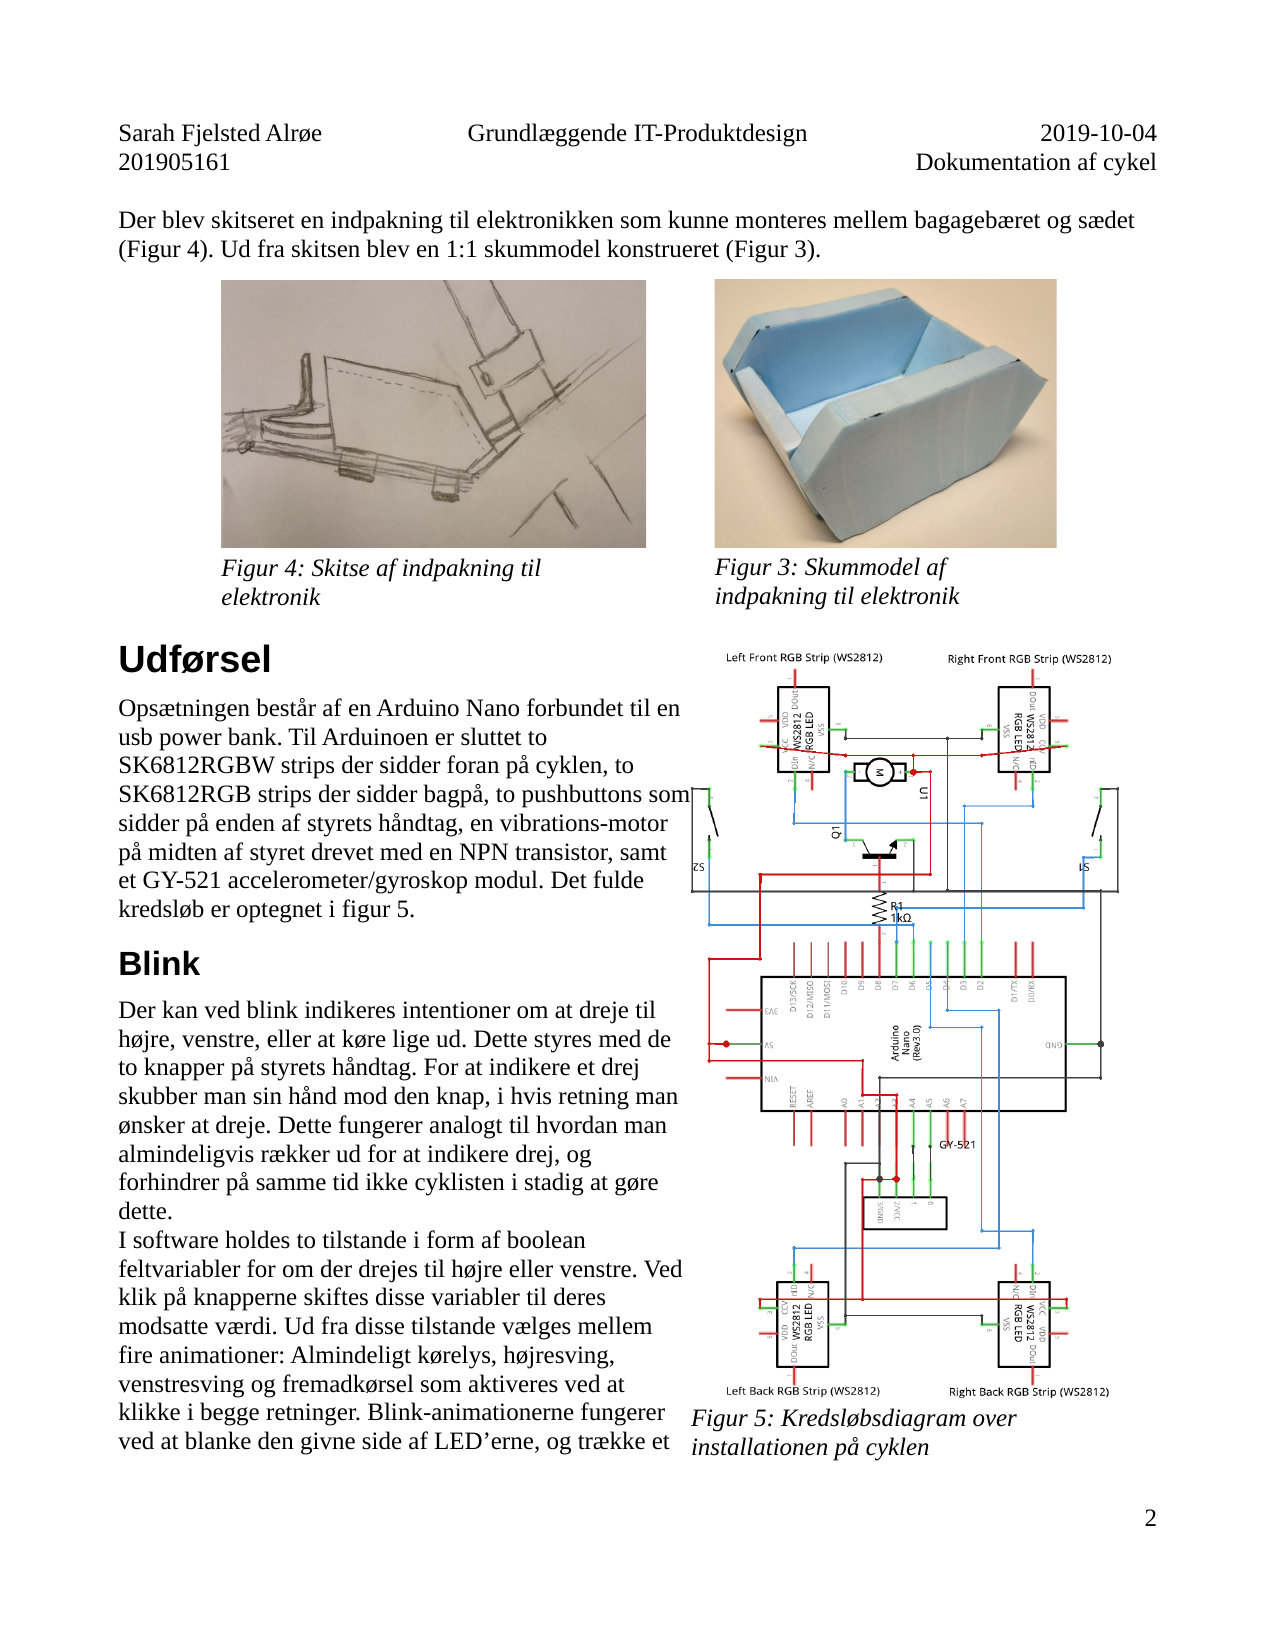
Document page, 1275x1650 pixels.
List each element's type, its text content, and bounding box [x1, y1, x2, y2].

text Figur 5: Kredsløbsdiagram over installationen på cyklen [691, 1398, 1119, 1461]
text Opsætningen består af en Arduino Nano forbundet til en usb power bank. Til Arduinoen er sluttet to SK6812RGBW strips der sidder foran på cyklen, to SK6812RGB strips der sidder bagpå, to pushbuttons som sidder på enden af styrets håndtag, en vibrations-motor på midten af styret drevet med en NPN transistor, samt et GY-521 accelerometer/gyroskop modul. Det fulde kredsløb er optegnet i figur 5. [118, 693, 690, 923]
picture [221, 305, 374, 441]
subtitle [714, 267, 1057, 280]
text I software holdes to tilstande i form af boolean feltvariabler for om der drejes til højre eller venstre. Ved klik på knapperne skiftes disse variabler til deres modsatte værdi. Ud fra disse tilstande vælges mellem fire animationer: Almindeligt kørelys, højresving, venstresving og fremadkørsel som aktiveres ved at klikke i begge retninger. Blink-animationerne fungerer ved at blanke den givne side af LED’erne, og trække et [118, 1225, 691, 1455]
picture [690, 653, 1119, 1398]
text [1119, 693, 1157, 923]
picture [860, 450, 1057, 548]
text [1119, 995, 1157, 1225]
text Figur 4: Skitse af indpakning til elektronik [221, 280, 646, 610]
subtitle Udførsel [118, 288, 1157, 680]
subtitle [221, 267, 646, 280]
text Figur 3: Skummodel af indpakning til elektronik [714, 280, 1057, 610]
subtitle [691, 1461, 1119, 1471]
text Der blev skitseret en indpakning til elektronikken som kunne monteres mellem bagagebæret og sædet (Figur 4). Ud fra skitsen blev en 1:1 skummodel konstrueret (Figur 3). [118, 205, 1157, 263]
subtitle Blink [118, 944, 690, 982]
subtitle [1119, 944, 1157, 982]
text Der kan ved blink indikeres intentioner om at dreje til højre, venstre, eller at køre lige ud. Dette styres med de to knapper på styrets håndtag. For at indikere et drej skubber man sin hånd mod den knap, i hvis retning man ønsker at dreje. Dette fungerer analogt til hvordan man almindeligvis rækker ud for at indikere drej, og forhindrer på samme tid ikke cyklisten i stadig at gøre dette. [118, 995, 690, 1225]
